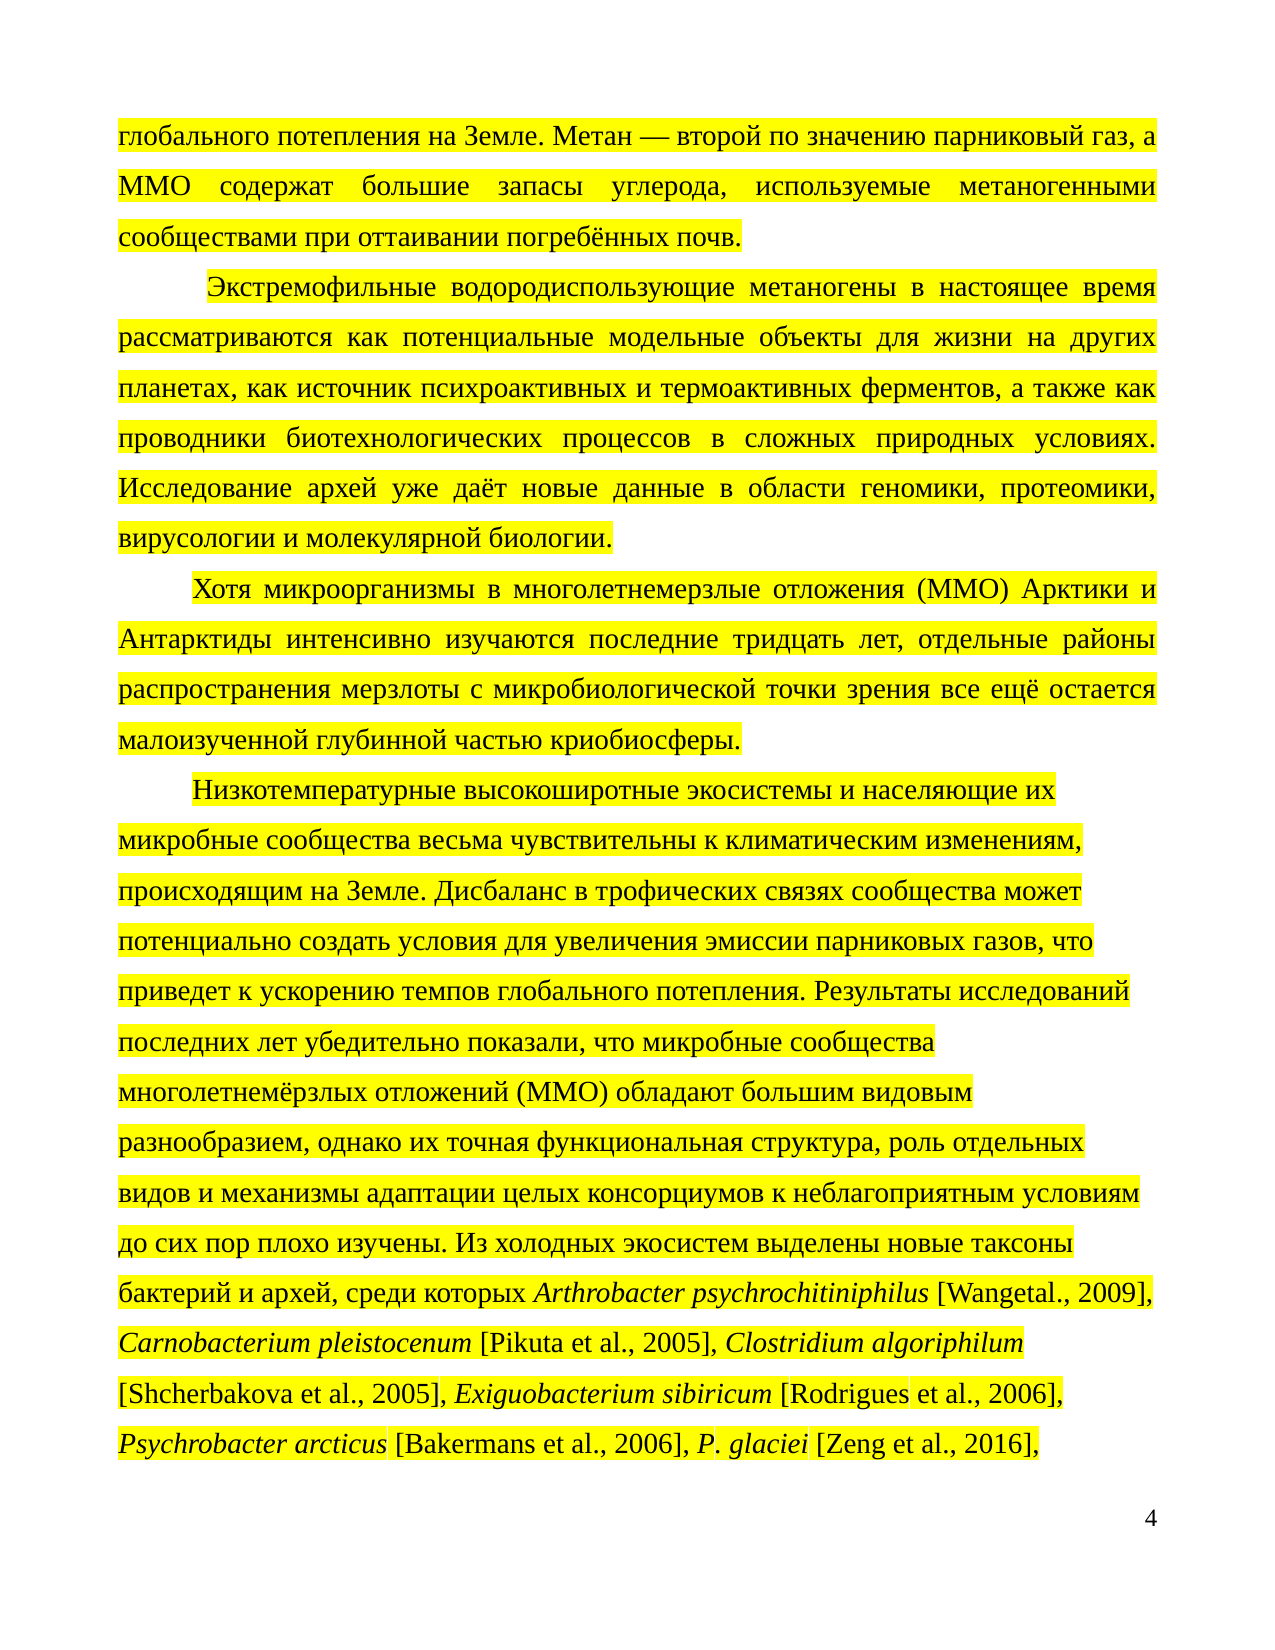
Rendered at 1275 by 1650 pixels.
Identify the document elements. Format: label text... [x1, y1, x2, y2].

text Хотя микроорганизмы в многолетнемерзлые отложения (ММО) Арктики и Антарктиды интенсивно изучаются последние тридцать лет, отдельные районы распространения мерзлоты с микробиологической точки зрения все ещё остается малоизученной глубинной частью криобиосферы. [118, 571, 1157, 755]
text глобального потепления на Земле. Метан — второй по значению парниковый газ, а ММО содержат большие запасы углерода, используемые метаногенными сообществами при оттаивании погребённых почв. [118, 118, 1157, 252]
text Низкотемпературные высокоширотные экосистемы и населяющие их микробные сообщества весьма чувствительны к климатическим изменениям, происходящим на Земле. Дисбаланс в трофических связях сообщества может потенциально создать условия для увеличения эмиссии парниковых газов, что приведет к ускорению темпов глобального потепления. Результаты исследований последних лет убедительно показали, что микробные сообщества многолетнемёрзлых отложений (ММО) обладают большим видовым разнообразием, однако их точная функциональная структура, роль отдельных видов и механизмы адаптации целых консорциумов к неблагоприятным условиям до сих пор плохо изучены. Из холодных экосистем выделены новые таксоны бактерий и архей, среди которых Arthrobacter psychrochitiniphilus [Wangetal., 2009], Carnobacterium pleistocenum [Pikuta et al., 2005], Clostridium algoriphilum [Shcherbakova et al., 2005], Exiguobacterium sibiricum [Rodrigues et al., 2006], Psychrobacter arcticus [Bakermans et al., 2006], P. glaciei [Zeng et al., 2016], [118, 772, 1157, 1460]
text Экстремофильные водородиспользующие метаногены в настоящее время рассматриваются как потенциальные модельные объекты для жизни на других планетах, как источник психроактивных и термоактивных ферментов, а также как проводники биотехнологических процессов в сложных природных условиях. Исследование архей уже даёт новые данные в области геномики, протеомики, вирусологии и молекулярной биологии. [118, 269, 1157, 554]
